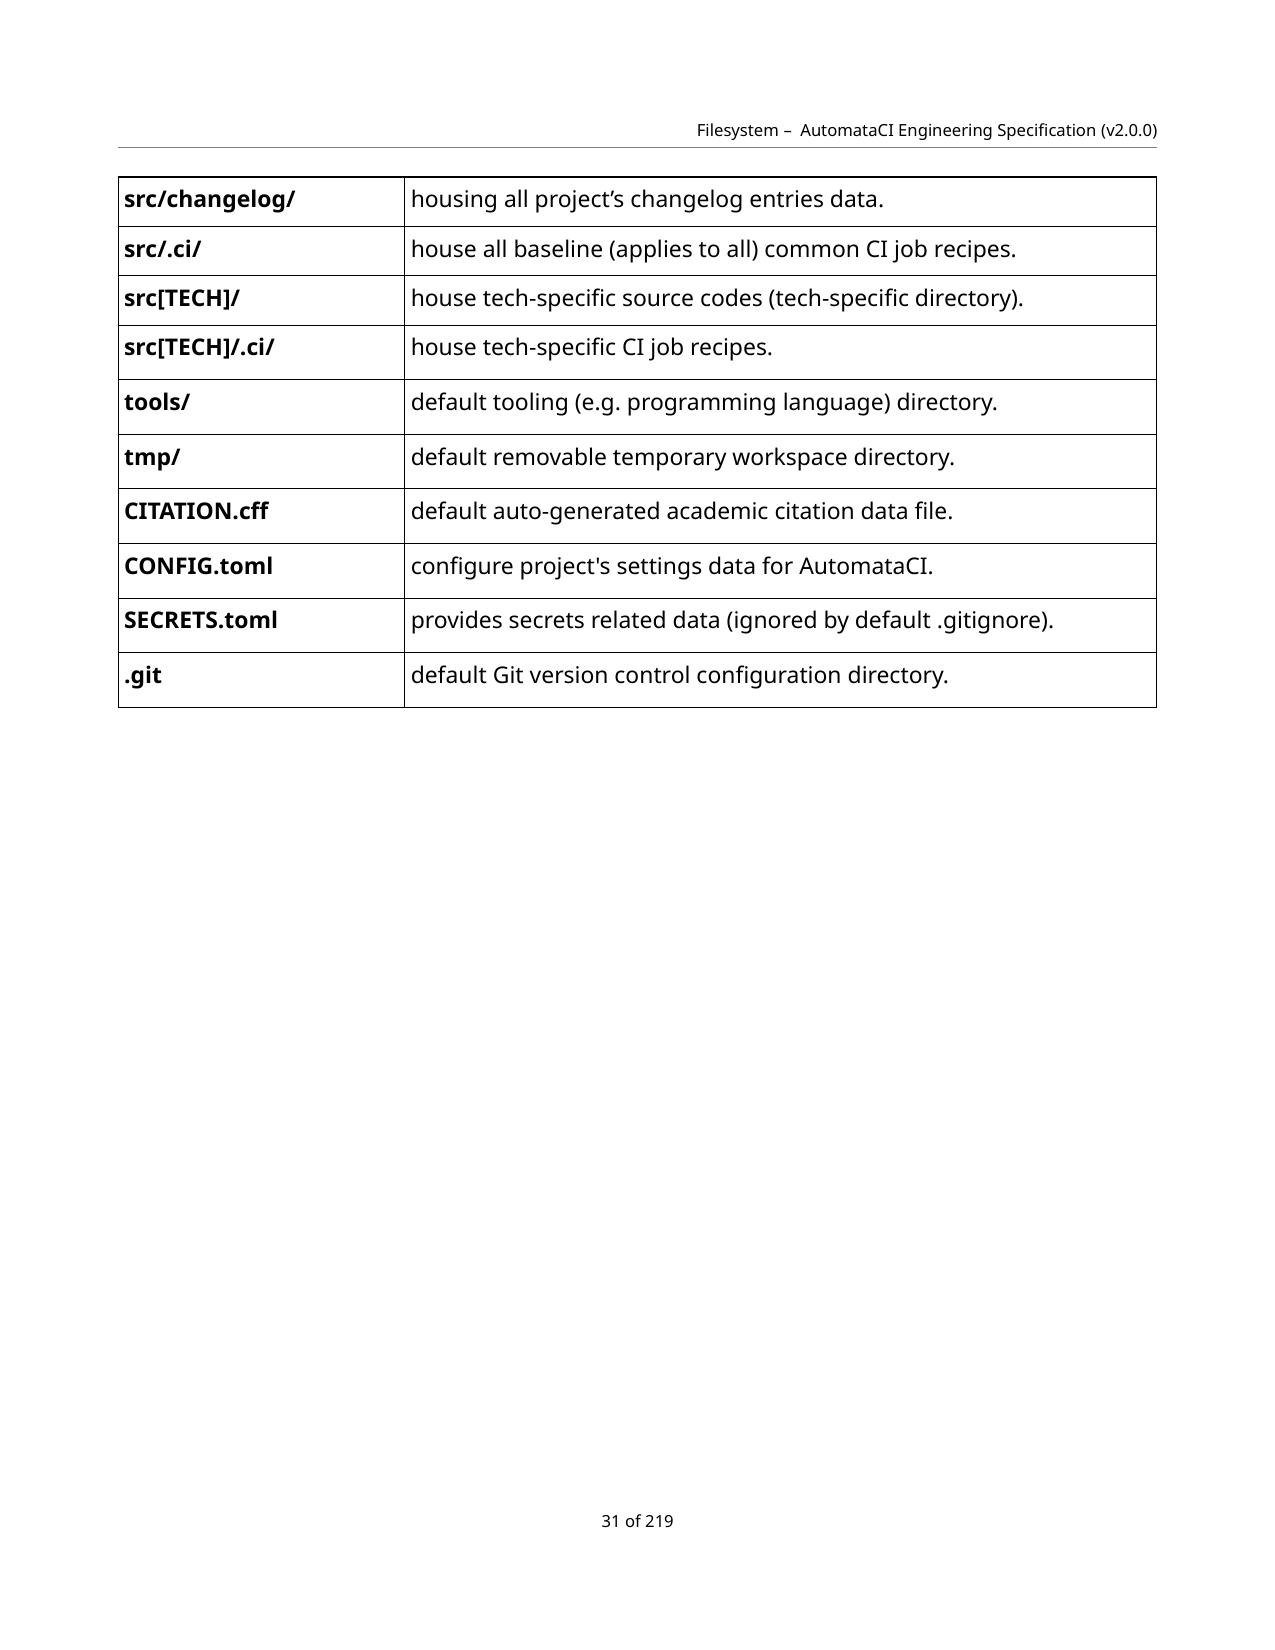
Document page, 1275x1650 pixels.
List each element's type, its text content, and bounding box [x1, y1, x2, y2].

table_cell src/changelog/ [119, 178, 404, 226]
table_cell CONFIG.toml [119, 544, 404, 597]
table_cell SECRETS.toml [119, 599, 404, 652]
table_cell housing all project’s changelog entries data. [405, 178, 1156, 226]
table_cell src[TECH]/ [119, 276, 404, 324]
table_cell src[TECH]/.ci/ [119, 326, 404, 379]
table_cell CITATION.cff [119, 489, 404, 543]
table_cell house all baseline (applies to all) common CI job recipes. [405, 227, 1156, 275]
table_cell default Git version control configuration directory. [405, 653, 1156, 707]
table_cell tmp/ [119, 435, 404, 488]
table_cell default removable temporary workspace directory. [405, 435, 1156, 488]
table_cell house tech-specific CI job recipes. [405, 326, 1156, 379]
table_cell default tooling (e.g. programming language) directory. [405, 380, 1156, 434]
table_cell .git [119, 653, 404, 707]
table_cell tools/ [119, 380, 404, 434]
table_cell default auto-generated academic citation data file. [405, 489, 1156, 543]
table_cell provides secrets related data (ignored by default .gitignore). [405, 599, 1156, 652]
table_cell configure project's settings data for AutomataCI. [405, 544, 1156, 597]
table_cell house tech-specific source codes (tech-specific directory). [405, 276, 1156, 324]
table_cell src/.ci/ [119, 227, 404, 275]
